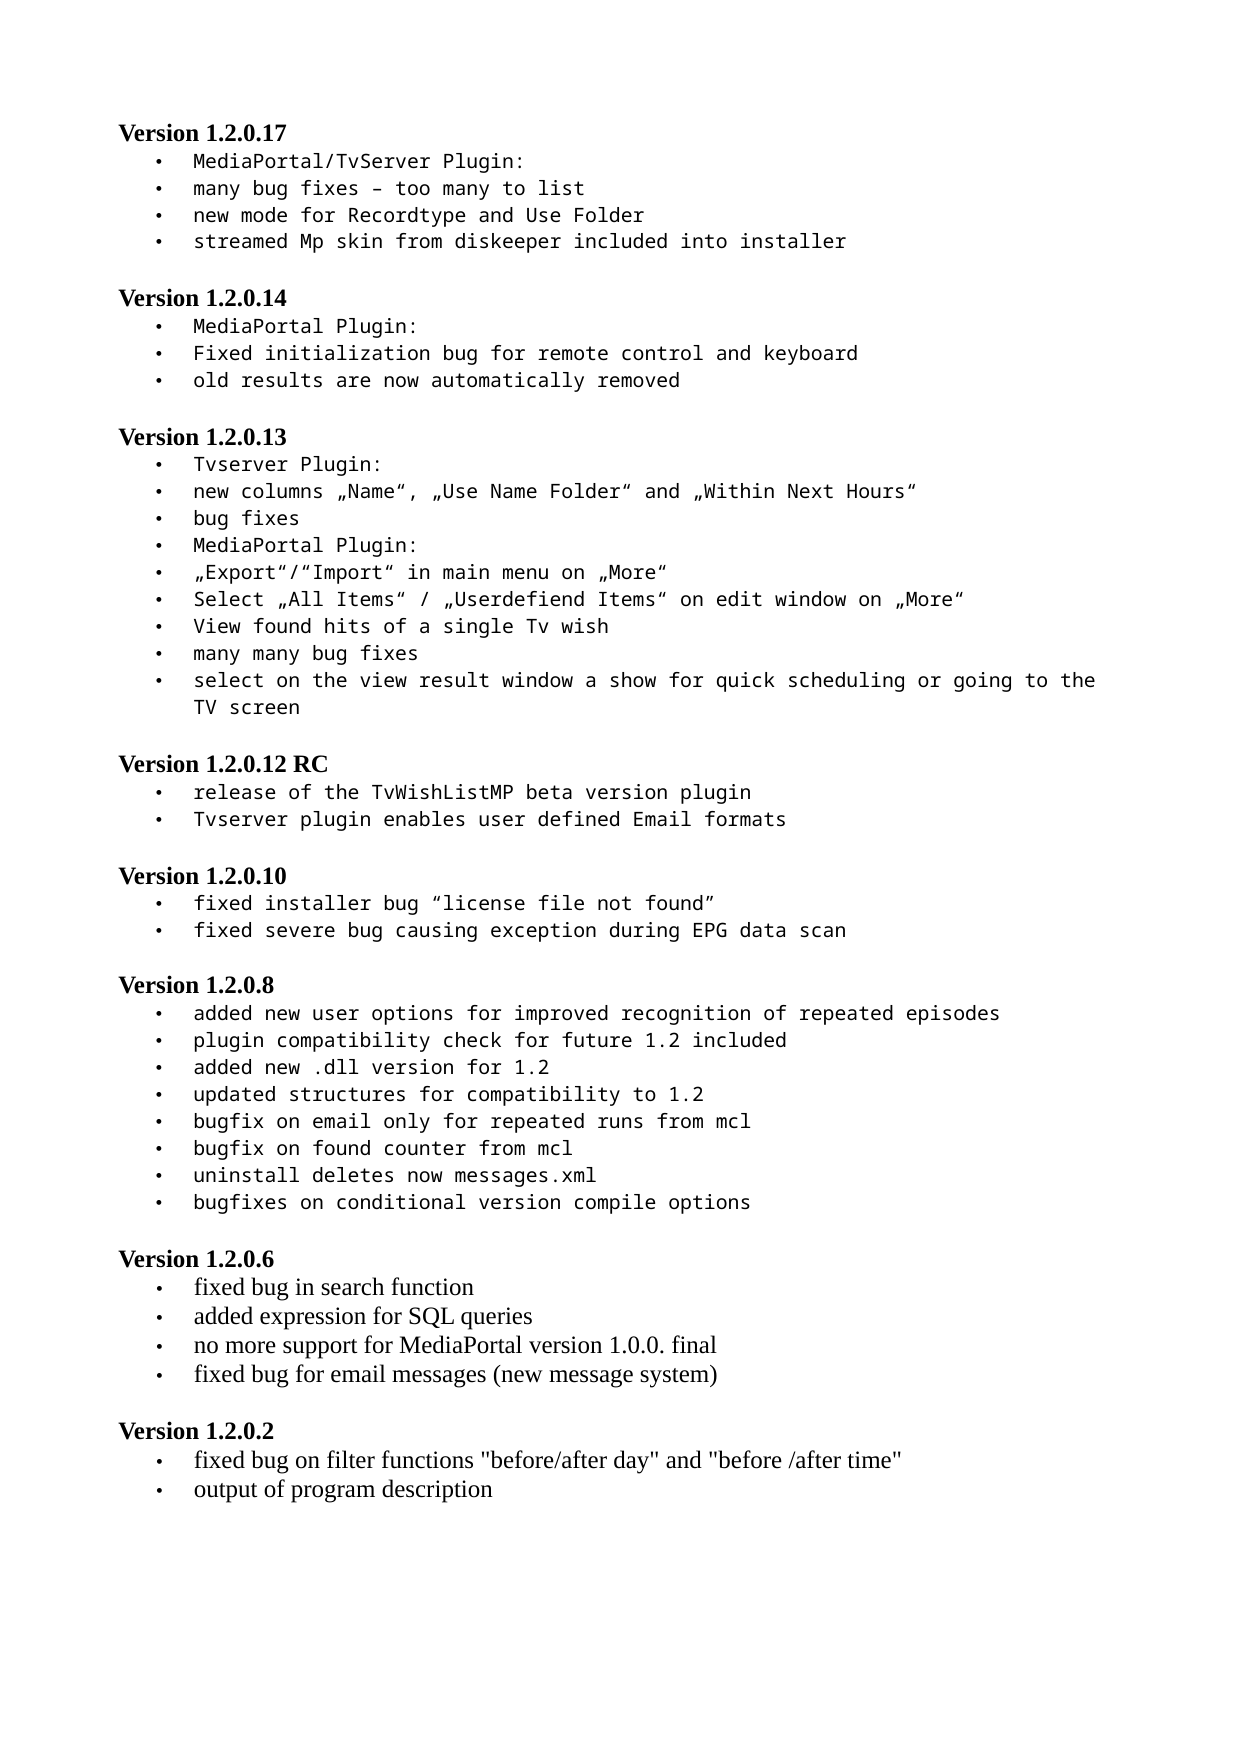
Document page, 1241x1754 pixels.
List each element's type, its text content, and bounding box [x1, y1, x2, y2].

list fixed severe bug causing exception during EPG data scan [156, 916, 1122, 943]
list bugfixes on conditional version compile options [156, 1188, 1122, 1215]
text Version 1.2.0.8 [118, 970, 1122, 999]
list bugfix on email only for repeated runs from mcl [156, 1107, 1122, 1134]
text Version 1.2.0.13 [118, 422, 1122, 451]
text Version 1.2.0.6 [118, 1244, 1122, 1272]
list new columns „Name“, „Use Name Folder“ and „Within Next Hours“ [156, 478, 1122, 505]
list fixed bug in search function [156, 1272, 1122, 1301]
list View found hits of a single Tv wish [156, 613, 1122, 639]
list Tvserver Plugin: [156, 451, 1122, 478]
list output of program description [156, 1474, 1122, 1502]
list uninstall deletes now messages.xml [156, 1161, 1122, 1188]
list MediaPortal Plugin: [156, 312, 1122, 339]
list added new .dll version for 1.2 [156, 1053, 1122, 1080]
list fixed bug on filter functions "before/after day" and "before /after time" [156, 1445, 1122, 1474]
list old results are now automatically removed [156, 366, 1122, 393]
text Version 1.2.0.14 [118, 283, 1122, 312]
list MediaPortal/TvServer Plugin: [156, 147, 1122, 174]
list Select „All Items“ / „Userdefiend Items“ on edit window on „More“ [156, 586, 1122, 613]
list plugin compatibility check for future 1.2 included [156, 1026, 1122, 1053]
list many bug fixes – too many to list [156, 174, 1122, 201]
text Version 1.2.0.10 [118, 861, 1122, 889]
list MediaPortal Plugin: [156, 532, 1122, 559]
list Tvserver plugin enables user defined Email formats [156, 805, 1122, 832]
list no more support for MediaPortal version 1.0.0. final [156, 1330, 1122, 1359]
list fixed bug for email messages (new message system) [156, 1359, 1122, 1387]
list select on the view result window a show for quick scheduling or going to the TV screen [156, 667, 1122, 721]
text Version 1.2.0.17 [118, 118, 1122, 147]
list added expression for SQL queries [156, 1301, 1122, 1330]
list streamed Mp skin from diskeeper included into installer [156, 228, 1122, 255]
list fixed installer bug “license file not found” [156, 889, 1122, 916]
list added new user options for improved recognition of repeated episodes [156, 999, 1122, 1026]
list „Export“/“Import“ in main menu on „More“ [156, 559, 1122, 586]
list many many bug fixes [156, 639, 1122, 667]
list bug fixes [156, 505, 1122, 532]
list bugfix on found counter from mcl [156, 1134, 1122, 1161]
list Fixed initialization bug for remote control and keyboard [156, 339, 1122, 366]
text Version 1.2.0.2 [118, 1416, 1122, 1445]
list new mode for Recordtype and Use Folder [156, 201, 1122, 228]
list release of the TvWishListMP beta version plugin [156, 778, 1122, 805]
list updated structures for compatibility to 1.2 [156, 1080, 1122, 1107]
text Version 1.2.0.12 RC [118, 749, 1122, 778]
